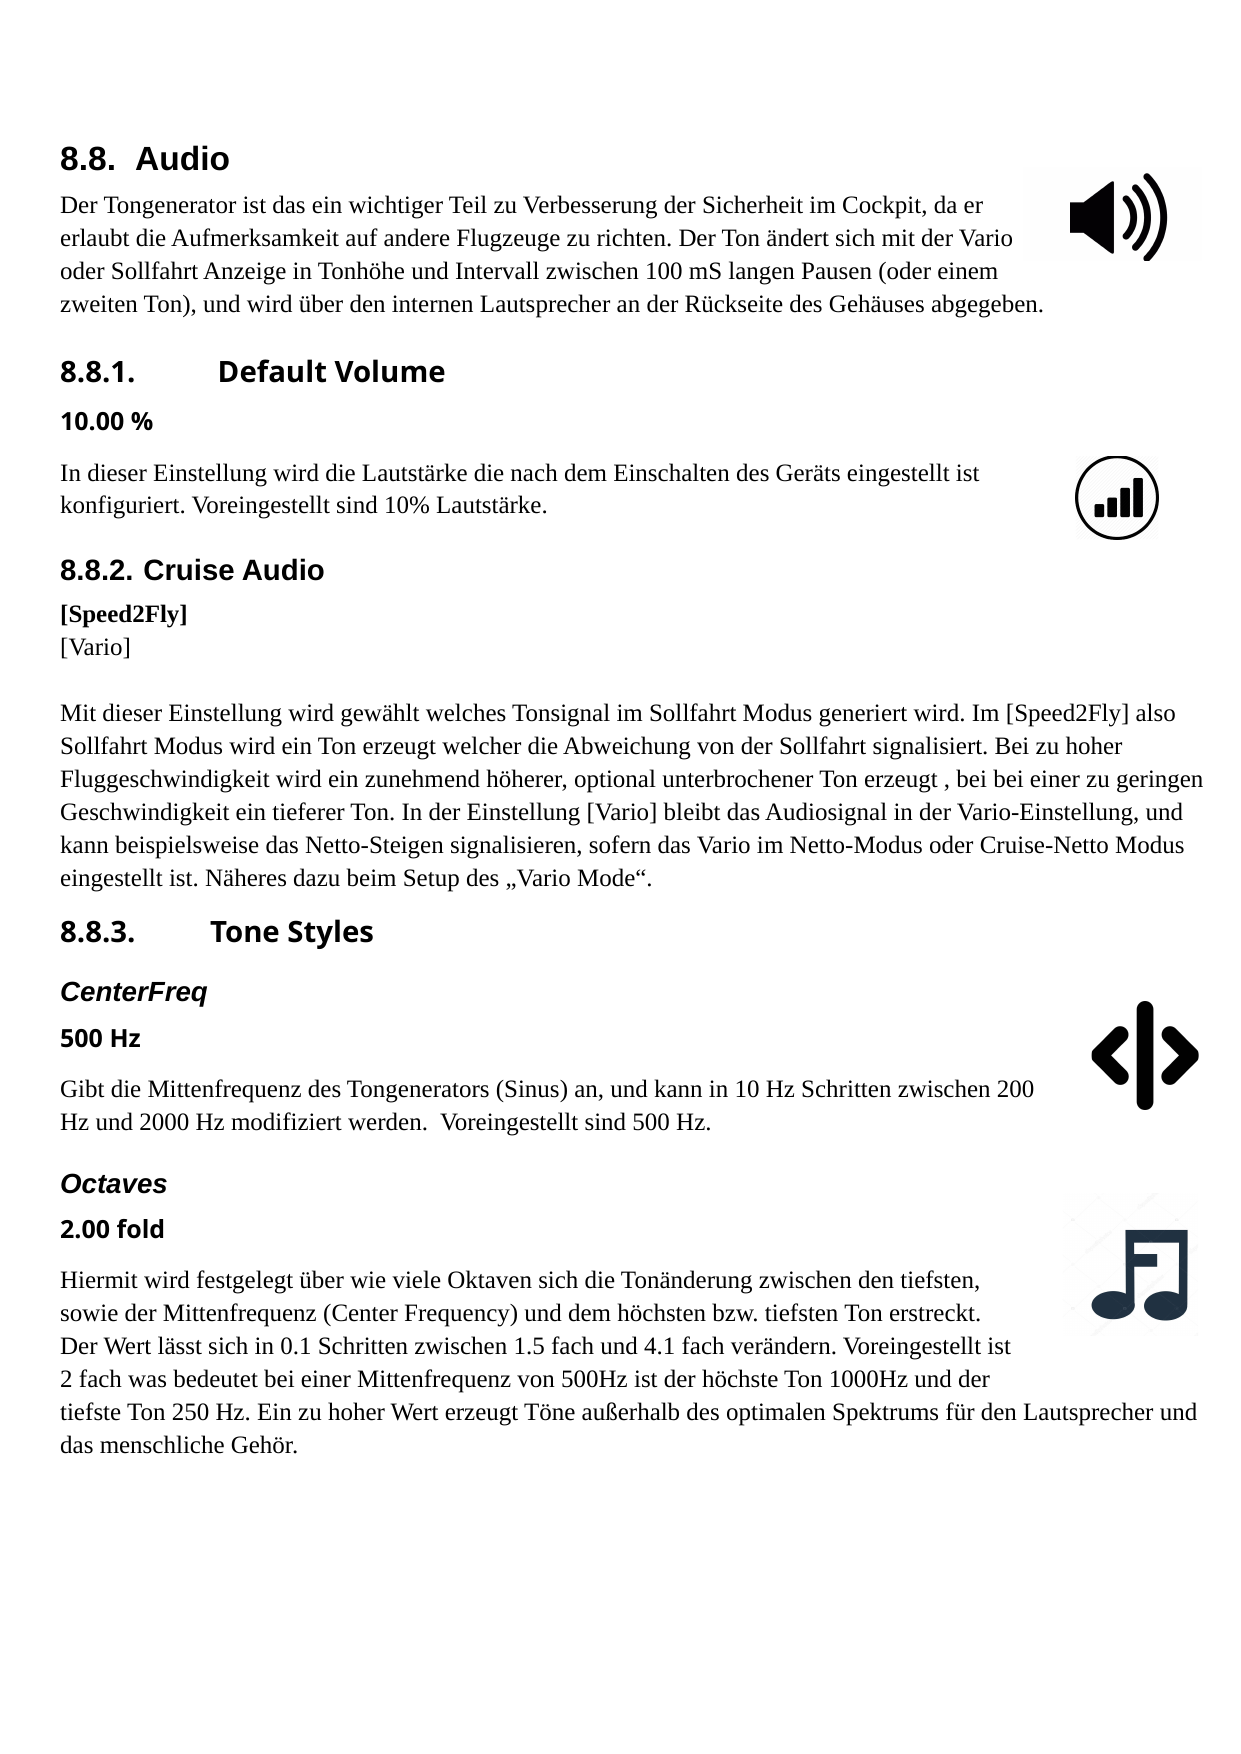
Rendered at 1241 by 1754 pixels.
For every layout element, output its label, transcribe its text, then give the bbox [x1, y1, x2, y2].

subtitle Cruise Audio [60, 553, 1207, 587]
subtitle Default Volume [60, 351, 1207, 391]
text 2.00 fold [60, 1211, 1207, 1246]
text [1199, 1020, 1207, 1054]
text Mit dieser Einstellung wird gewählt welches Tonsignal im Sollfahrt Modus generiert wird. Im [Speed2Fly] also Sollfahrt Modus wird ein Ton erzeugt welcher die Abweichung von der Sollfahrt signalisiert. Bei zu hoher Fluggeschwindigkeit wird ein zunehmend höherer, optional unterbrochener Ton erzeugt , bei bei einer zu geringen Geschwindigkeit ein tieferer Ton. In der Einstellung [Vario] bleibt das Audiosignal in der Vario-Einstellung, und kann beispielsweise das Netto-Steigen signalisieren, sofern das Vario im Netto-Modus oder Cruise-Netto Modus eingestellt ist. Näheres dazu beim Setup des „Vario Mode“. [60, 698, 1207, 892]
text [Vario] [60, 632, 1207, 661]
subtitle Octaves [60, 1167, 1207, 1199]
subtitle Tone Styles [60, 911, 1207, 951]
text 500 Hz [60, 1020, 1091, 1054]
picture [1091, 1001, 1199, 1110]
text Hiermit wird festgelegt über wie viele Oktaven sich die Tonänderung zwischen den tiefsten, sowie der Mittenfrequenz (Center Frequency) und dem höchsten bzw. tiefsten Ton erstreckt. Der Wert lässt sich in 0.1 Schritten zwischen 1.5 fach und 4.1 fach verändern. Voreingestellt ist 2 fach was bedeutet bei einer Mittenfrequenz von 500Hz ist der höchste Ton 1000Hz und der tiefste Ton 250 Hz. Ein zu hoher Wert erzeugt Töne außerhalb des optimalen Spektrums für den Lautsprecher und das menschliche Gehör. [60, 1265, 1207, 1459]
text [Speed2Fly] [60, 599, 1207, 628]
picture [1023, 167, 1203, 261]
text [1159, 458, 1207, 519]
subtitle Audio [60, 139, 1207, 178]
text In dieser Einstellung wird die Lautstärke die nach dem Einschalten des Geräts eingestellt ist konfiguriert. Voreingestellt sind 10% Lautstärke. [60, 458, 1075, 519]
text Gibt die Mittenfrequenz des Tongenerators (Sinus) an, und kann in 10 Hz Schritten zwischen 200 Hz und 2000 Hz modifiziert werden. Voreingestellt sind 500 Hz. [60, 1074, 1207, 1136]
text 10.00 % [60, 404, 1207, 438]
text Der Tongenerator ist das ein wichtiger Teil zu Verbesserung der Sicherheit im Cockpit, da er erlaubt die Aufmerksamkeit auf andere Flugzeuge zu richten. Der Ton ändert sich mit der Vario oder Sollfahrt Anzeige in Tonhöhe und Intervall zwischen 100 mS langen Pausen (oder einem zweiten Ton), und wird über den internen Lautsprecher an der Rückseite des Gehäuses abgegeben. [60, 190, 1207, 318]
subtitle CenterFreq [60, 976, 1207, 1008]
picture [1075, 456, 1159, 540]
